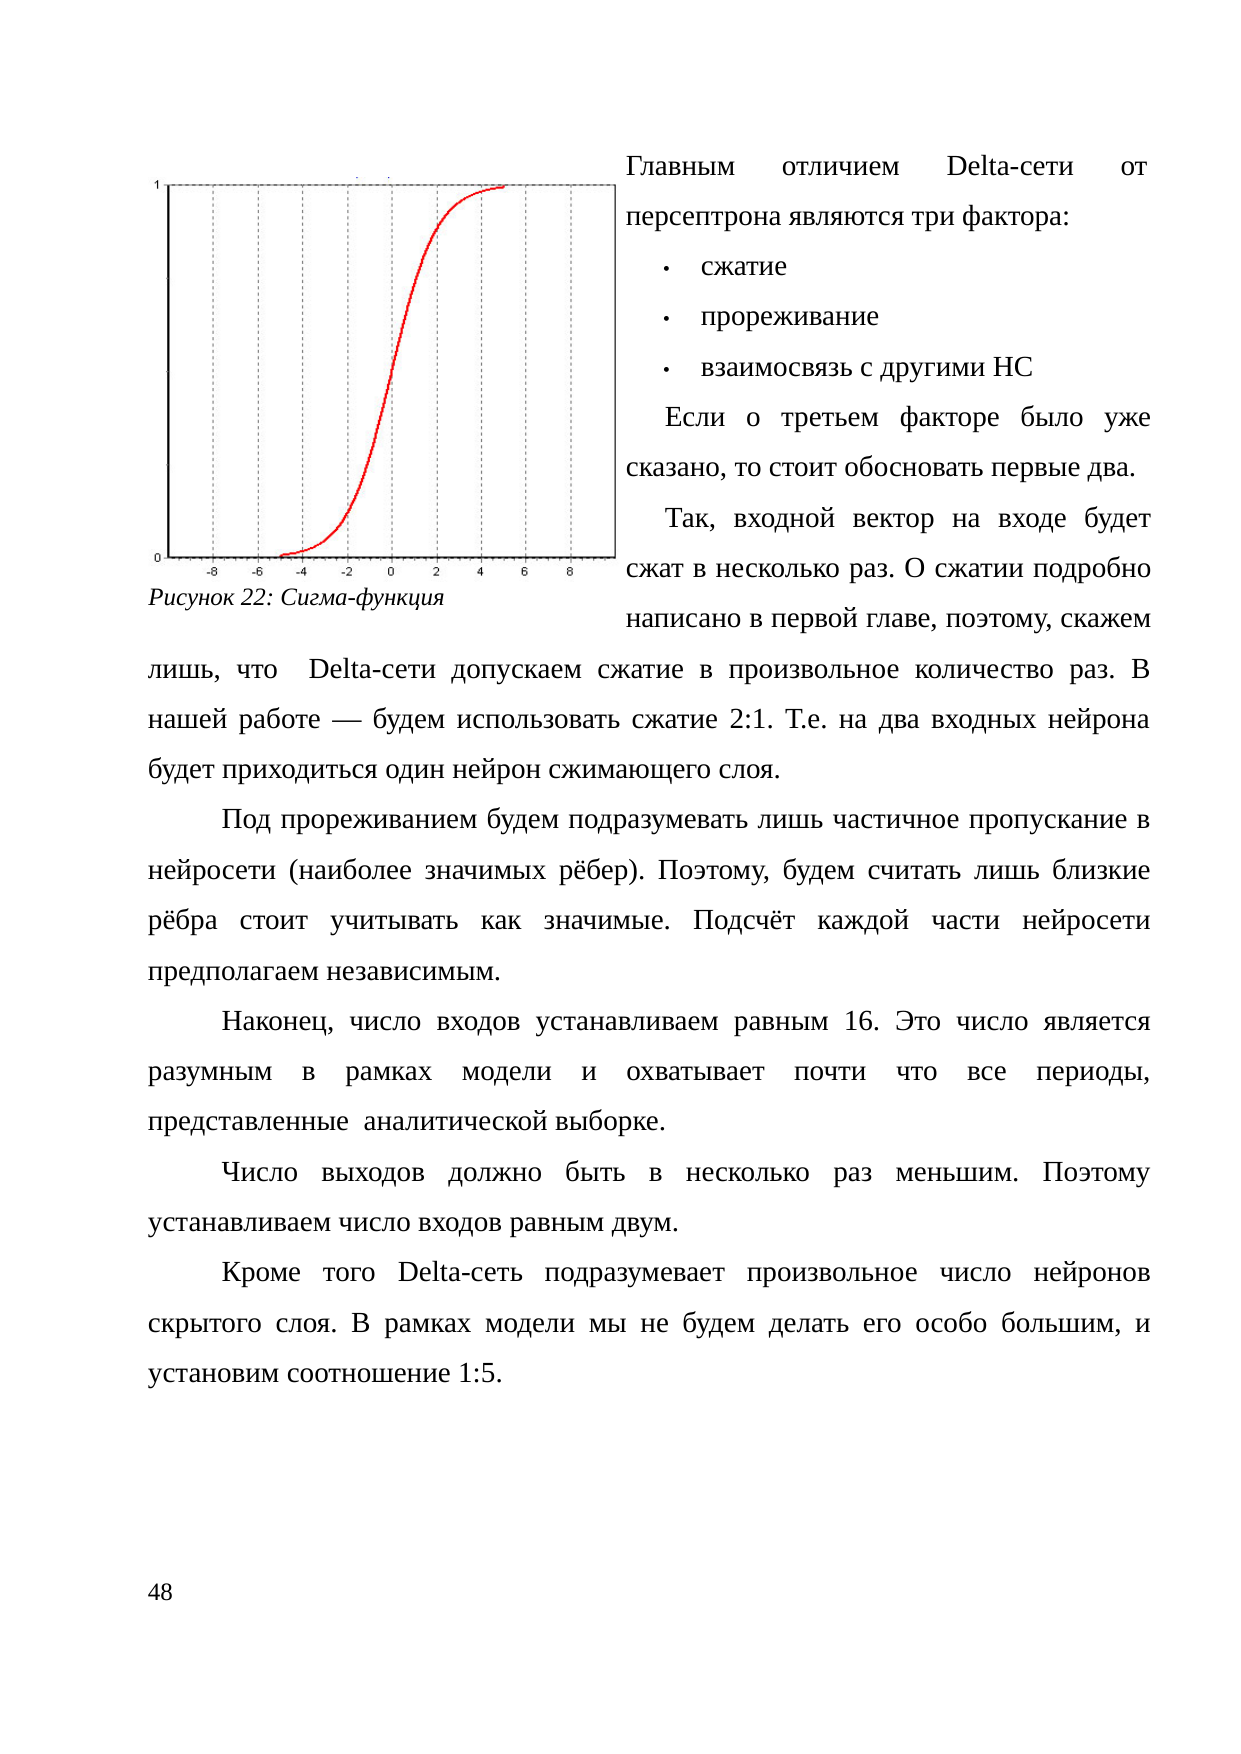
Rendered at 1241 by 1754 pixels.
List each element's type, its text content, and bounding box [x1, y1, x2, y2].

text Так, входной вектор на входе будет сжат в несколько раз. О сжатии подробно написано в первой главе, поэтому, скажем лишь, что Delta-сети допускаем сжатие в произвольное количество раз. В нашей работе — будем использовать сжатие 2:1. Т.е. на два входных нейрона будет приходиться один нейрон сжимающего слоя. [148, 500, 1152, 785]
text Главным отличием Delta-cети от персептрона являются три фактора: [148, 148, 1147, 231]
picture [148, 177, 626, 582]
list взаимосвязь с другими НС [626, 349, 1152, 382]
list сжатие [626, 248, 1152, 282]
text Если о третьем факторе было уже сказано, то стоит обосновать первые два. [626, 399, 1152, 483]
text Число выходов должно быть в несколько раз меньшим. Поэтому устанавливаем число входов равным двум. [148, 1154, 1152, 1238]
text Под прореживанием будем подразумевать лишь частичное пропускание в нейросети (наиболее значимых рёбер). Поэтому, будем считать лишь близкие рёбра стоит учитывать как значимые. Подсчёт каждой части нейросети предполагаем независимым. [148, 802, 1152, 986]
text Кроме того Delta-сеть подразумевает произвольное число нейронов скрытого слоя. В рамках модели мы не будем делать его особо большим, и установим соотношение 1:5. [148, 1254, 1152, 1389]
text Рисунок 22: Сигма-функция [148, 582, 626, 611]
list прореживание [626, 298, 1152, 332]
text Наконец, число входов устанавливаем равным 16. Это число является разумным в рамках модели и охватывает почти что все периоды, представленные аналитической выборке. [148, 1003, 1152, 1137]
